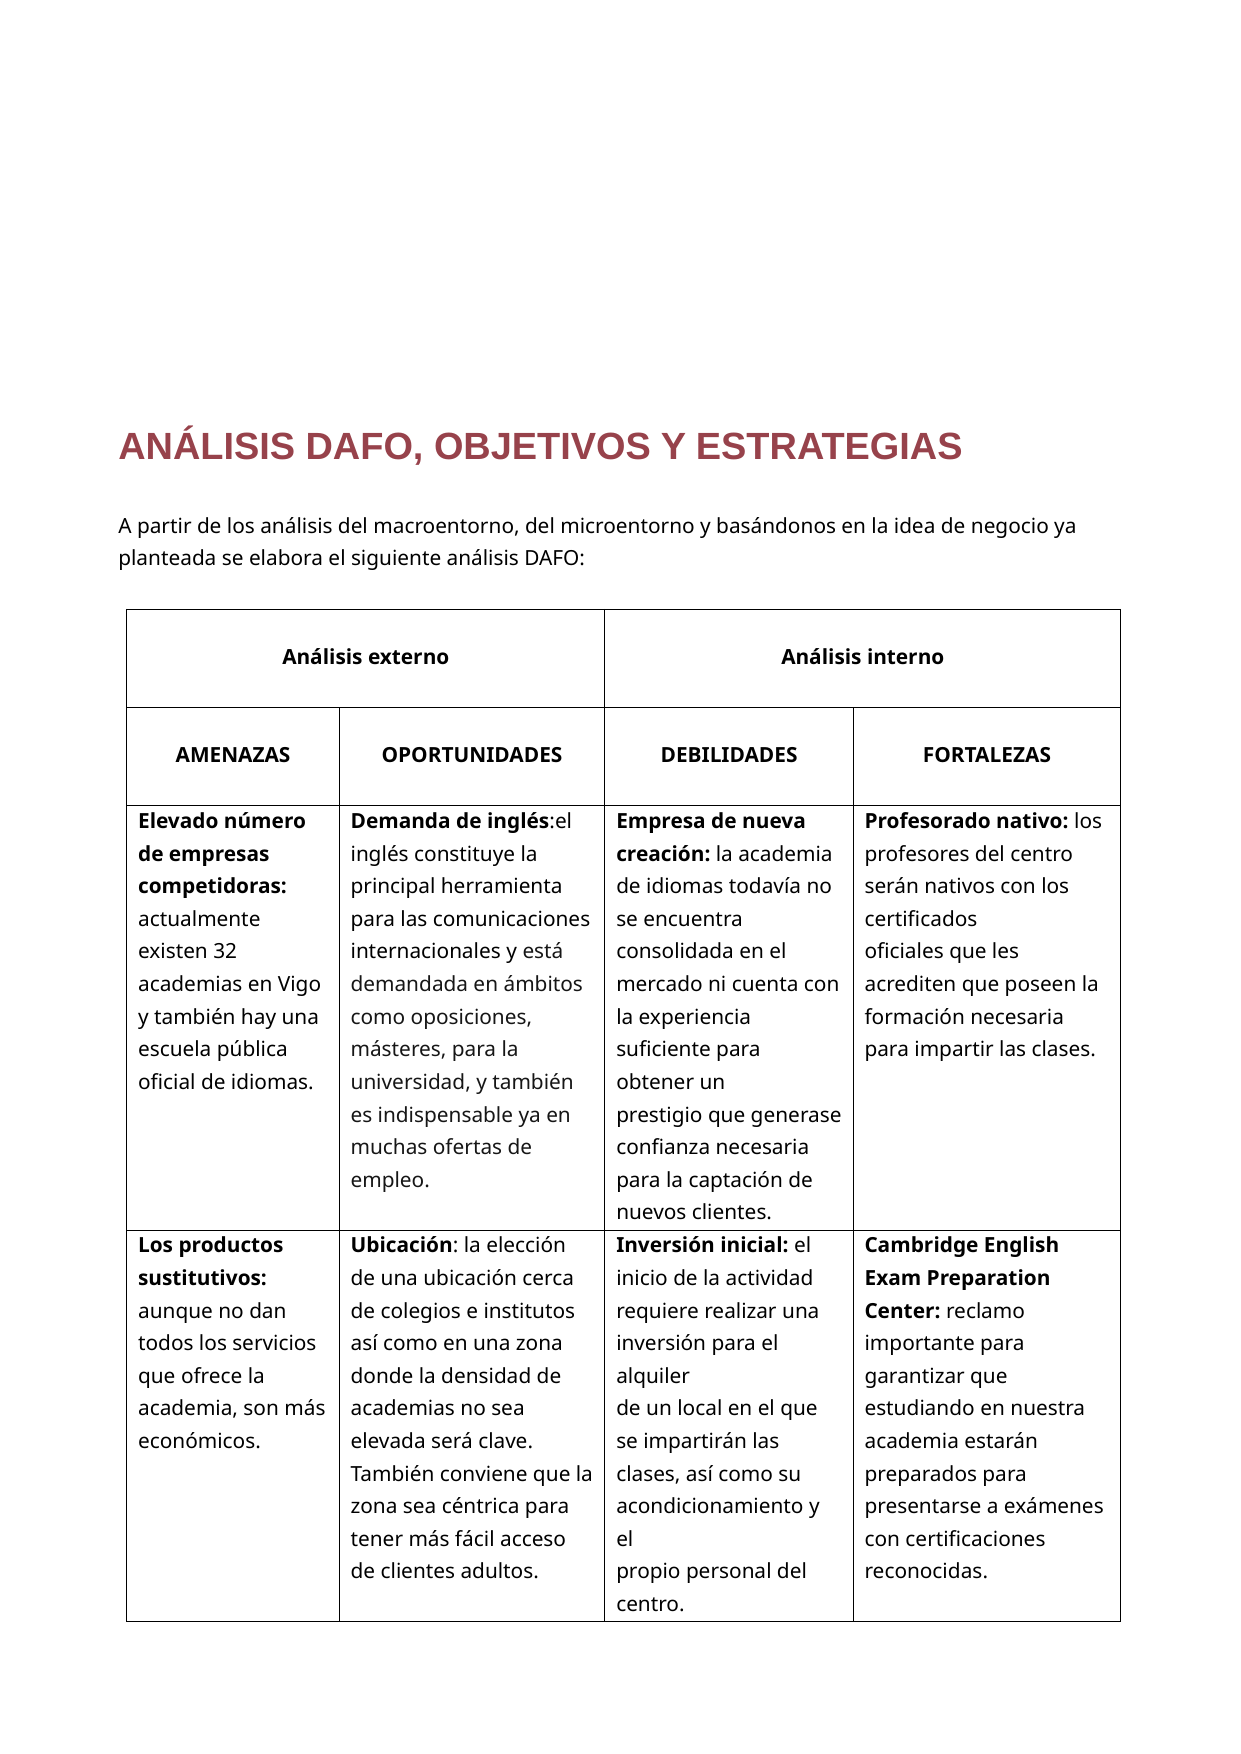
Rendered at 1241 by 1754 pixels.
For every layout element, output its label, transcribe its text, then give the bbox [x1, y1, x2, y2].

table_header Análisis interno [605, 610, 1120, 707]
table_cell Cambridge English Exam Preparation Center: reclamo importante para garantizar que estudiando en nuestra academia estarán preparados para presentarse a exámenes con certificaciones reconocidas. [854, 1231, 1120, 1621]
table_cell Profesorado nativo: los profesores del centro serán nativos con los certificados oficiales que les acrediten que poseen la formación necesaria para impartir las clases. [854, 806, 1120, 1229]
table_cell Elevado número de empresas competidoras: actualmente existen 32 academias en Vigo y también hay una escuela pública oficial de idiomas. [127, 806, 339, 1229]
table_cell FORTALEZAS [854, 708, 1120, 805]
table_cell Inversión inicial: el inicio de la actividad requiere realizar una inversión para el alquiler de un local en el que se impartirán las clases, así como su acondicionamiento y el propio personal del centro. [605, 1231, 853, 1621]
table_cell AMENAZAS [127, 708, 339, 805]
text ANÁLISIS DAFO, OBJETIVOS Y ESTRATEGIAS [118, 424, 1122, 467]
text A partir de los análisis del macroentorno, del microentorno y basándonos en la idea de negocio ya planteada se elabora el siguiente análisis DAFO: [118, 511, 1122, 572]
table_cell Demanda de inglés:el inglés constituye la principal herramienta para las comunicaciones internacionales y está demandada en ámbitos como oposiciones, másteres, para la universidad, y también es indispensable ya en muchas ofertas de empleo. [340, 806, 604, 1229]
table_cell Ubicación: la elección de una ubicación cerca de colegios e institutos así como en una zona donde la densidad de academias no sea elevada será clave. También conviene que la zona sea céntrica para tener más fácil acceso de clientes adultos. [340, 1231, 604, 1621]
table_cell DEBILIDADES [605, 708, 853, 805]
table_cell Los productos sustitutivos: aunque no dan todos los servicios que ofrece la academia, son más económicos. [127, 1231, 339, 1621]
table_cell OPORTUNIDADES [340, 708, 604, 805]
table_cell Empresa de nueva creación: la academia de idiomas todavía no se encuentra consolidada en el mercado ni cuenta con la experiencia suficiente para obtener un prestigio que generase confianza necesaria para la captación de nuevos clientes. [605, 806, 853, 1229]
table_header Análisis externo [127, 610, 604, 707]
